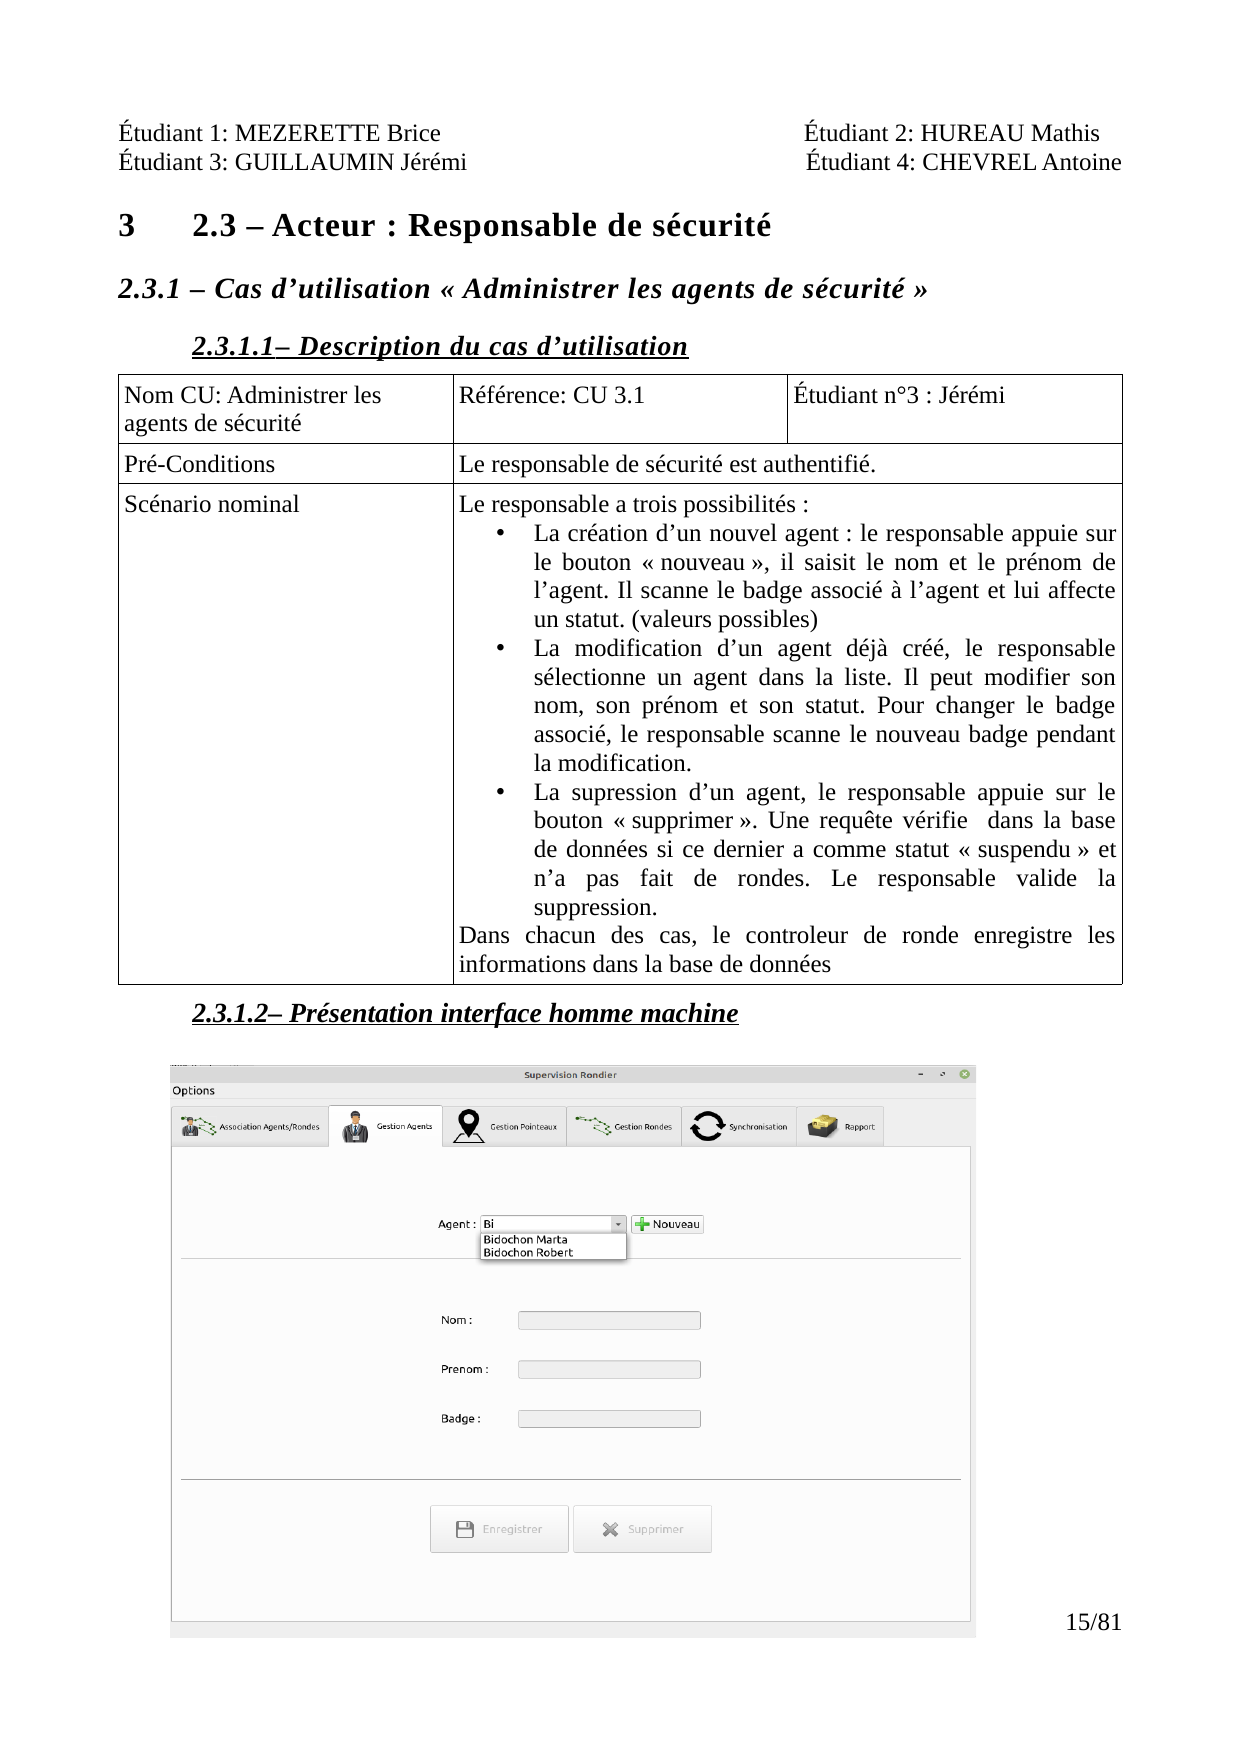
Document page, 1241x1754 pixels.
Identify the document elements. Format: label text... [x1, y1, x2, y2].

subtitle 2.3.1.1– Description du cas d’utilisation [118, 329, 1122, 361]
table_header Nom CU: Administrer les agents de sécurité [119, 375, 453, 443]
table_cell Le responsable de sécurité est authentifié. [454, 444, 1122, 483]
table_header Référence: CU 3.1 [454, 375, 787, 443]
table_cell Pré-Conditions [119, 444, 453, 483]
table_cell Scénario nominal [119, 484, 453, 984]
subtitle 2.3 – Acteur : Responsable de sécurité [118, 205, 1122, 244]
table_cell Le responsable a trois possibilités : La création d’un nouvel agent : le responsable appuie sur le bouton « nouveau », il saisit le nom et le prénom de l’agent. Il scanne le badge associé à l’agent et lui affecte un statut. (valeurs possibles) La modification d’un agent déjà créé, le responsable sélectionne un agent dans la liste. Il peut modifier son nom, son prénom et son statut. Pour changer le badge associé, le responsable scanne le nouveau badge pendant la modification. La supression d’un agent, le responsable appuie sur le bouton « supprimer ». Une requête vérifie dans la base de données si ce dernier a comme statut « suspendu » et n’a pas fait de rondes. Le responsable valide la suppression. Dans chacun des cas, le controleur de ronde enregistre les informations dans la base de données [454, 484, 1122, 984]
subtitle 2.3.1 – Cas d’utilisation « Administrer les agents de sécurité » [118, 271, 1122, 304]
subtitle 2.3.1.2– Présentation interface homme machine [118, 996, 1122, 1028]
picture [170, 1065, 977, 1638]
table_header Étudiant n°3 : Jérémi [788, 375, 1122, 443]
